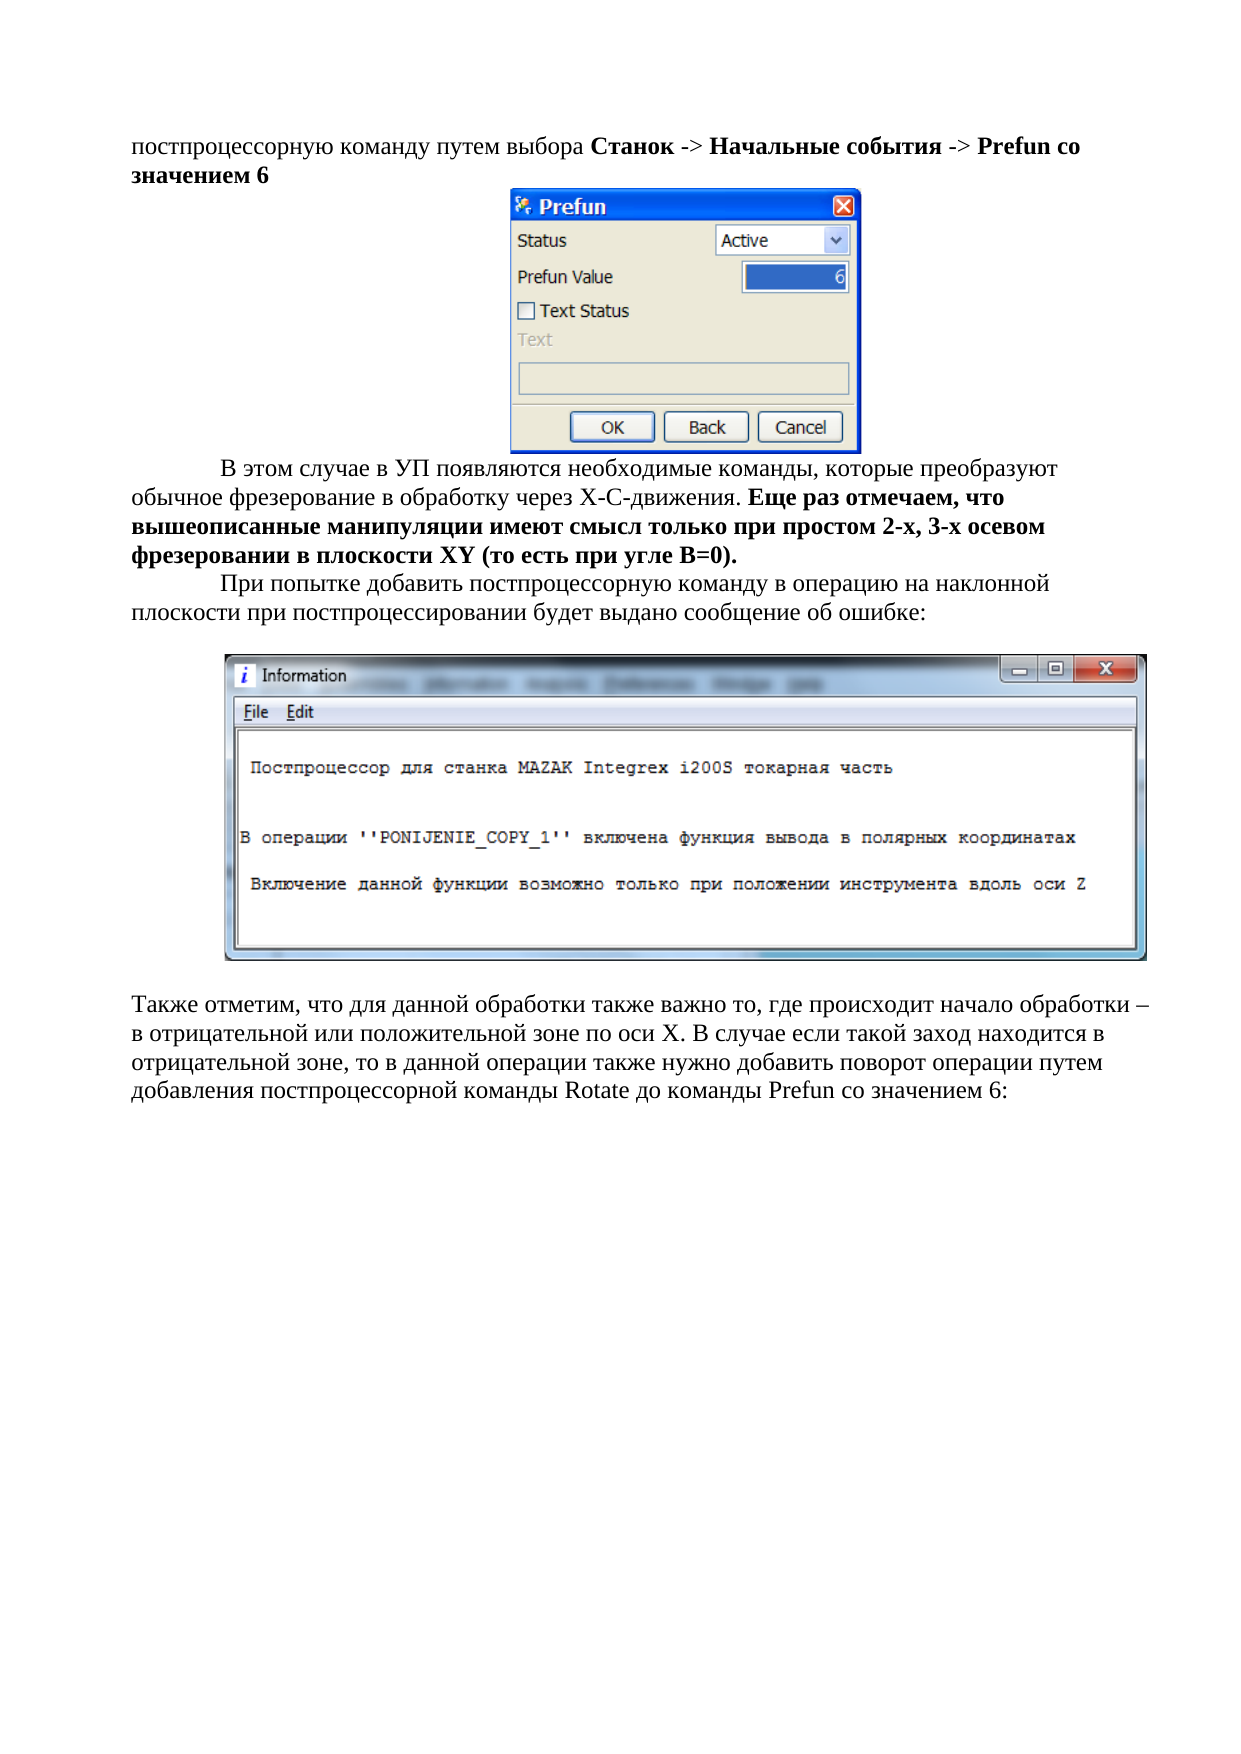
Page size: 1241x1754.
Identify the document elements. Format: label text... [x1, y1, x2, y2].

text В этом случае в УП появляются необходимые команды, которые преобразуют обычное фрезерование в обработку через X-C-движения. Еще раз отмечаем, что вышеописанные манипуляции имеют смысл только при простом 2-х, 3-х осевом фрезеровании в плоскости XY (то есть при угле B=0). [131, 453, 1152, 568]
picture [510, 188, 862, 454]
text постпроцессорную команду путем выбора Станок -> Начальные события -> Prefun со значением 6 [131, 131, 1152, 188]
picture [224, 654, 1147, 961]
text При попытке добавить постпроцессорную команду в операцию на наклонной плоскости при постпроцессировании будет выдано сообщение об ошибке: [131, 568, 1152, 626]
text Также отметим, что для данной обработки также важно то, где происходит начало обработки – в отрицательной или положительной зоне по оси X. В случае если такой заход находится в отрицательной зоне, то в данной операции также нужно добавить поворот операции путем добавления постпроцессорной команды Rotate до команды Prefun со значением 6: [131, 989, 1152, 1104]
